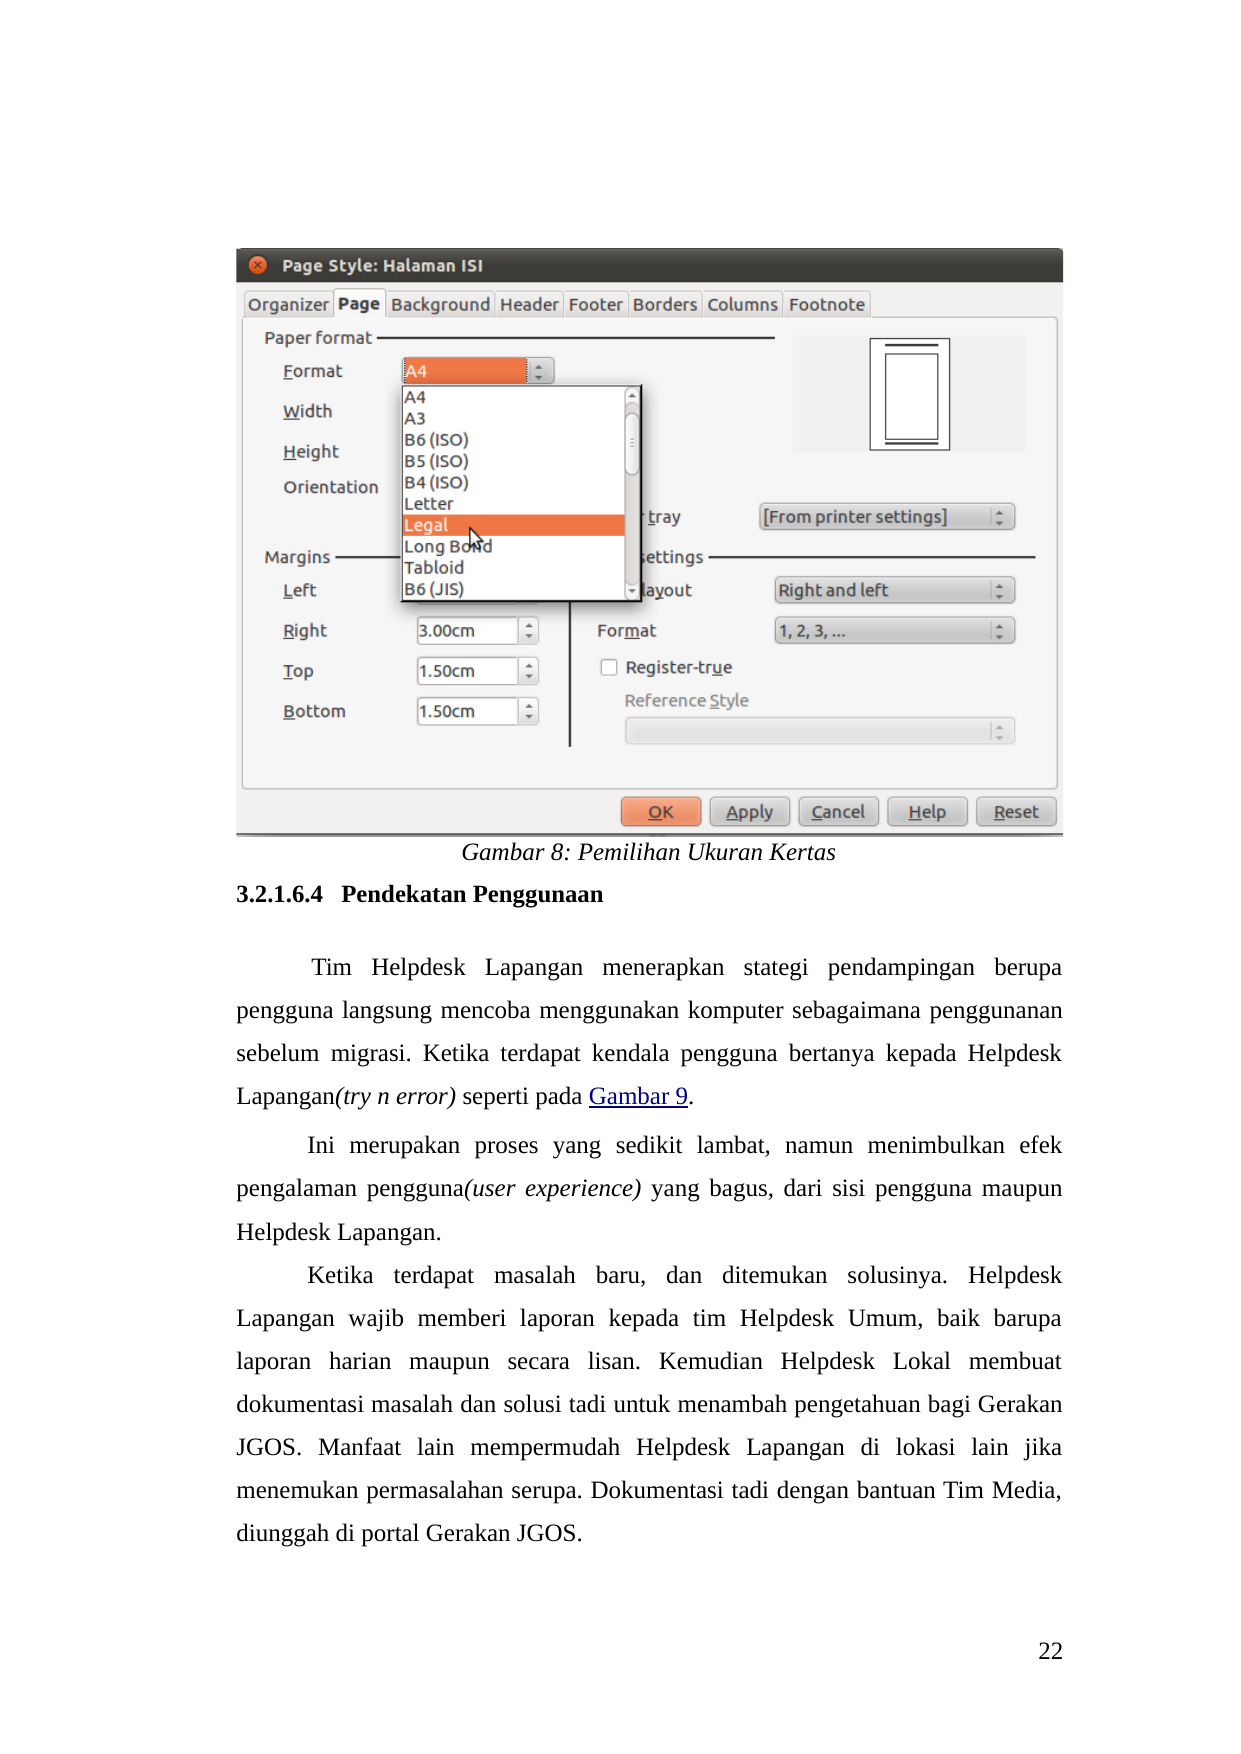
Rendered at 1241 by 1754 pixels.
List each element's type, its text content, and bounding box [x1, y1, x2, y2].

subtitle [236, 236, 1063, 248]
subtitle Pendekatan Penggunaan [236, 865, 1063, 908]
picture [236, 248, 1064, 837]
text Tim Helpdesk Lapangan menerapkan stategi pendampingan berupa pengguna langsung mencoba menggunakan komputer sebagaimana penggunanan sebelum migrasi. Ketika terdapat kendala pengguna bertanya kepada Helpdesk Lapangan(try n error) seperti pada Gambar 9. [236, 952, 1063, 1110]
text Gambar 8: Pemilihan Ukuran Kertas [236, 837, 1063, 865]
text Ini merupakan proses yang sedikit lambat, namun menimbulkan efek pengalaman pengguna(user experience) yang bagus, dari sisi pengguna maupun Helpdesk Lapangan. [236, 1130, 1063, 1245]
text Ketika terdapat masalah baru, dan ditemukan solusinya. Helpdesk Lapangan wajib memberi laporan kepada tim Helpdesk Umum, baik barupa laporan harian maupun secara lisan. Kemudian Helpdesk Lokal membuat dokumentasi masalah dan solusi tadi untuk menambah pengetahuan bagi Gerakan JGOS. Manfaat lain mempermudah Helpdesk Lapangan di lokasi lain jika menemukan permasalahan serupa. Dokumentasi tadi dengan bantuan Tim Media, diunggah di portal Gerakan JGOS. [236, 1260, 1063, 1547]
